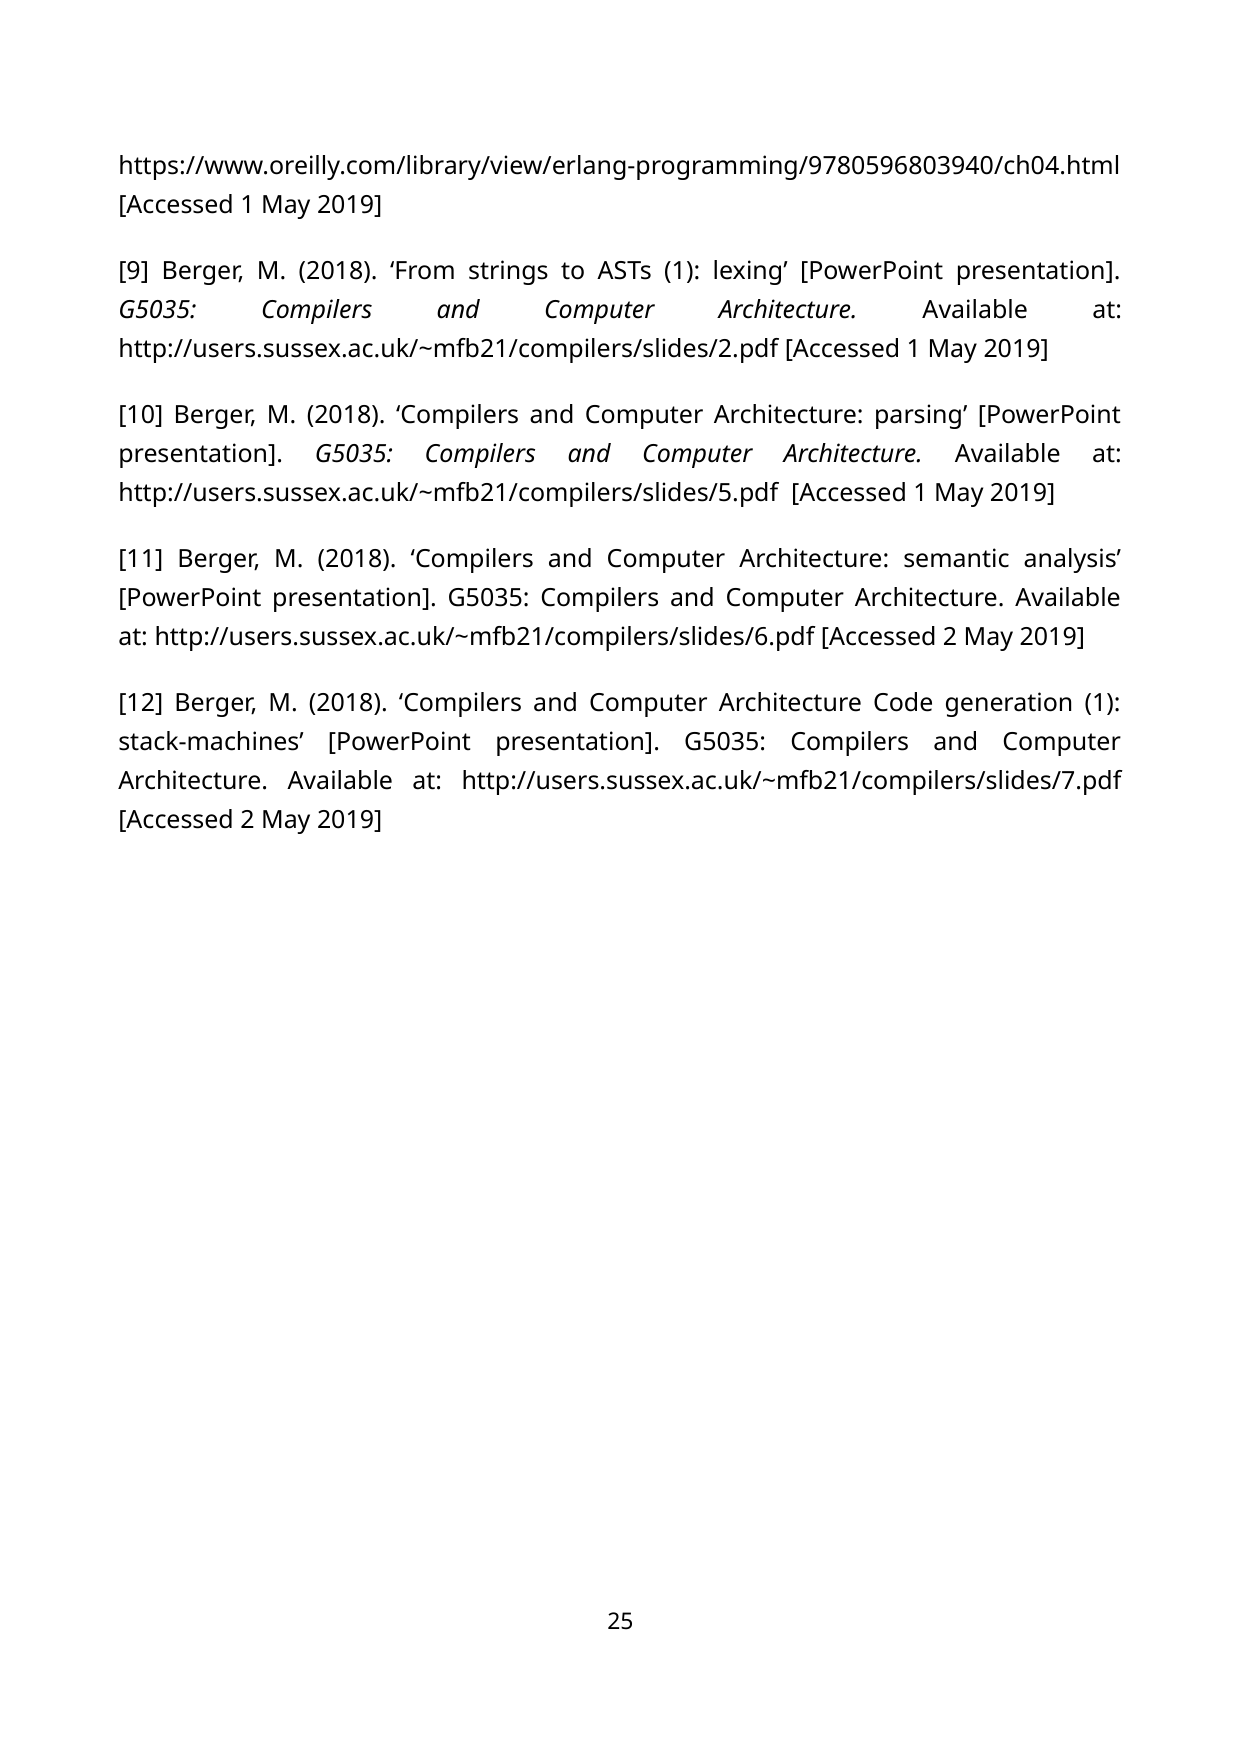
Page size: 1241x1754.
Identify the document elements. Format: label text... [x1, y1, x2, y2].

text [10] Berger, M. (2018). ‘Compilers and Computer Architecture: parsing’ [PowerPoint presentation]. G5035: Compilers and Computer Architecture. Available at: http://users.sussex.ac.uk/~mfb21/compilers/slides/5.pdf [Accessed 1 May 2019] [118, 396, 1122, 509]
text [11] Berger, M. (2018). ‘Compilers and Computer Architecture: semantic analysis’ [PowerPoint presentation]. G5035: Compilers and Computer Architecture. Available at: http://users.sussex.ac.uk/~mfb21/compilers/slides/6.pdf [Accessed 2 May 2019] [118, 540, 1122, 653]
text [12] Berger, M. (2018). ‘Compilers and Computer Architecture Code generation (1): stack-machines’ [PowerPoint presentation]. G5035: Compilers and Computer Architecture. Available at: http://users.sussex.ac.uk/~mfb21/compilers/slides/7.pdf [Accessed 2 May 2019] [118, 684, 1122, 836]
text [9] Berger, M. (2018). ‘From strings to ASTs (1): lexing’ [PowerPoint presentation]. G5035: Compilers and Computer Architecture. Available at: http://users.sussex.ac.uk/~mfb21/compilers/slides/2.pdf [Accessed 1 May 2019] [118, 252, 1122, 365]
text https://www.oreilly.com/library/view/erlang-programming/9780596803940/ch04.html [Accessed 1 May 2019] [118, 148, 1122, 221]
